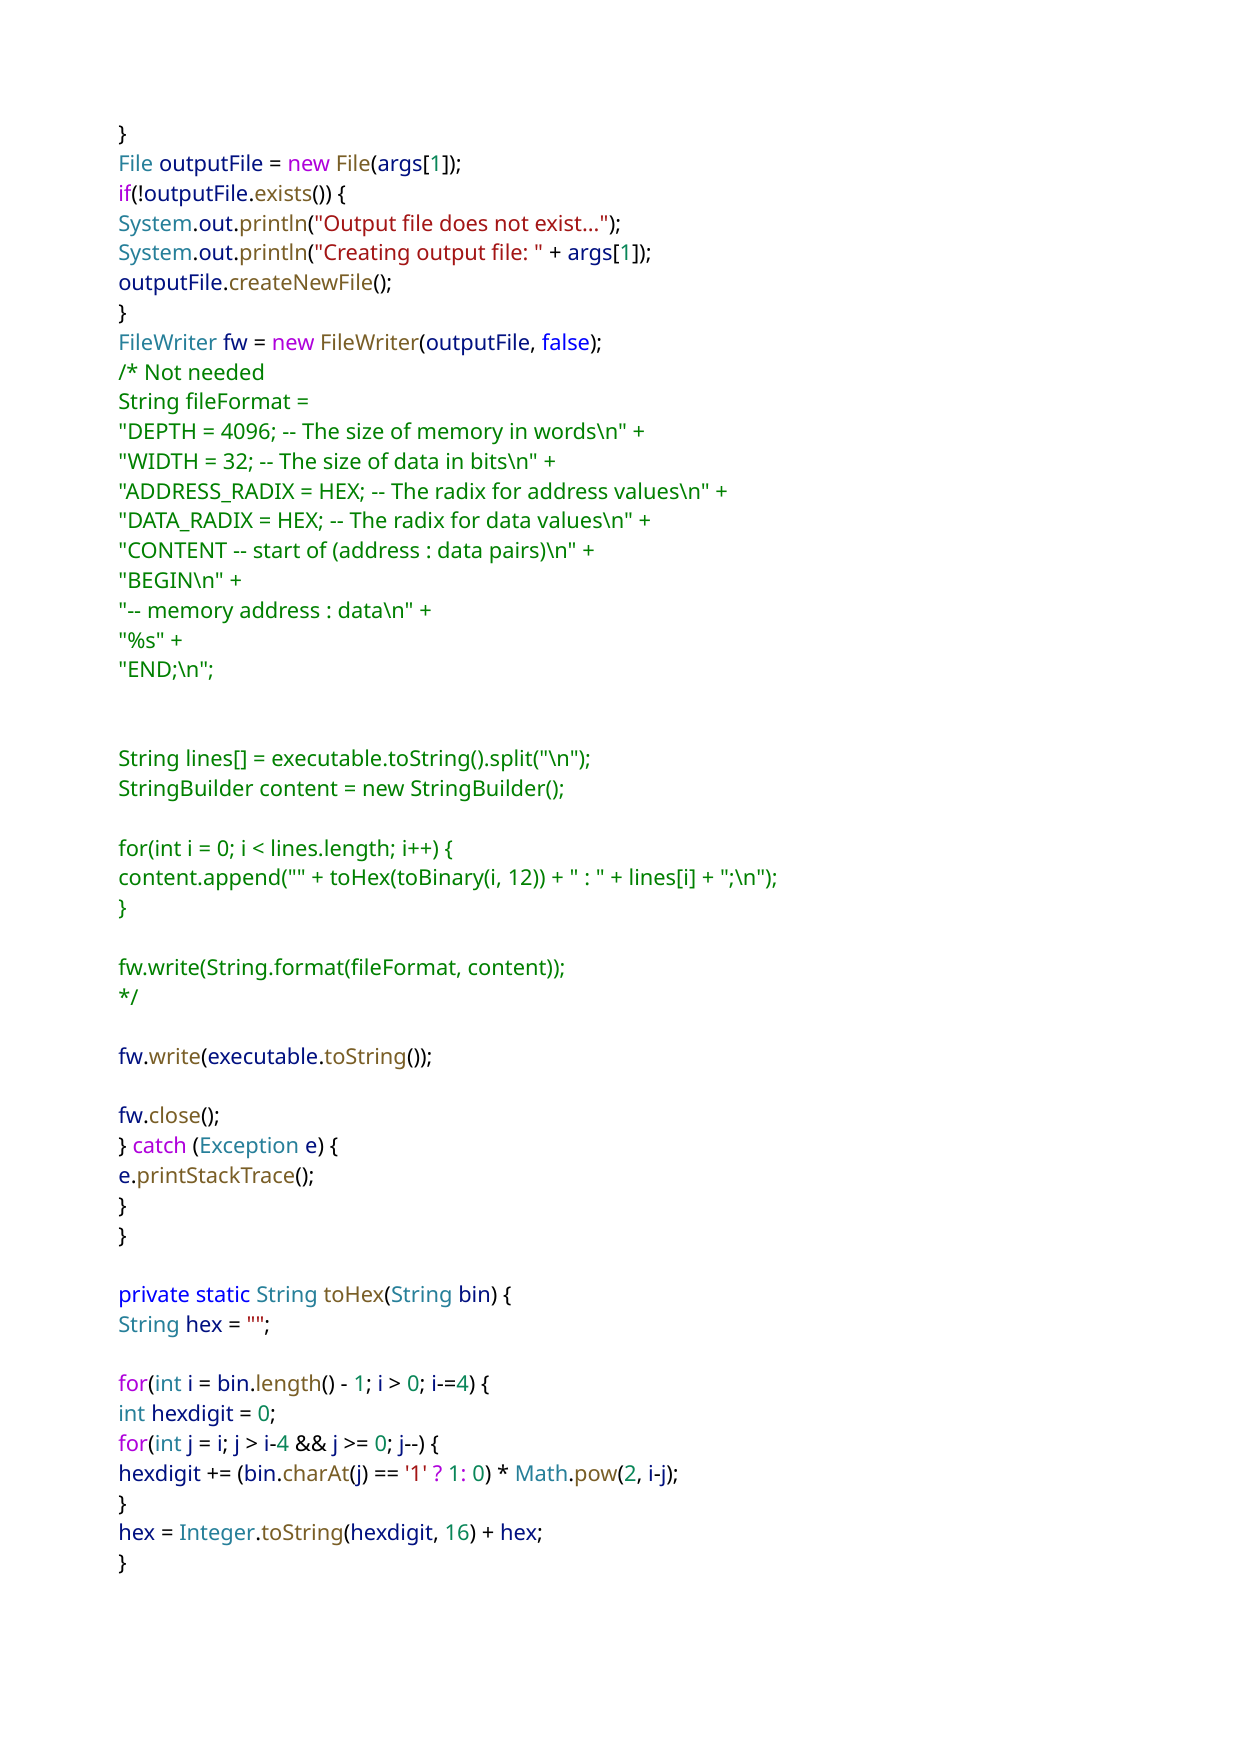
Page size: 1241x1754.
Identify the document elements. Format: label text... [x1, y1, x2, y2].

text } [118, 1190, 1122, 1219]
text String hex = ""; [118, 1309, 1122, 1339]
text } catch (Exception e) { [118, 1130, 1122, 1160]
text FileWriter fw = new FileWriter(outputFile, false); [118, 327, 1122, 356]
text for(int i = 0; i < lines.length; i++) { [118, 833, 1122, 862]
text System.out.println("Output file does not exist..."); [118, 207, 1122, 237]
text int hexdigit = 0; [118, 1398, 1122, 1428]
text String fileFormat = [118, 386, 1122, 416]
text StringBuilder content = new StringBuilder(); [118, 773, 1122, 803]
text File outputFile = new File(args[1]); [118, 148, 1122, 178]
text } [118, 892, 1122, 922]
text "CONTENT -- start of (address : data pairs)\n" + [118, 535, 1122, 565]
text } [118, 297, 1122, 327]
text for(int i = bin.length() - 1; i > 0; i-=4) { [118, 1368, 1122, 1398]
text for(int j = i; j > i-4 && j >= 0; j--) { [118, 1428, 1122, 1458]
text */ [118, 981, 1122, 1011]
text "%s" + [118, 624, 1122, 654]
text String lines[] = executable.toString().split("\n"); [118, 743, 1122, 773]
text "WIDTH = 32; -- The size of data in bits\n" + [118, 446, 1122, 476]
text "DEPTH = 4096; -- The size of memory in words\n" + [118, 416, 1122, 446]
text /* Not needed [118, 356, 1122, 386]
text outputFile.createNewFile(); [118, 267, 1122, 297]
text "BEGIN\n" + [118, 565, 1122, 595]
text fw.close(); [118, 1100, 1122, 1130]
text e.printStackTrace(); [118, 1160, 1122, 1190]
text } [118, 1547, 1122, 1577]
text System.out.println("Creating output file: " + args[1]); [118, 237, 1122, 267]
text content.append("" + toHex(toBinary(i, 12)) + " : " + lines[i] + ";\n"); [118, 862, 1122, 892]
text hex = Integer.toString(hexdigit, 16) + hex; [118, 1517, 1122, 1547]
text hexdigit += (bin.charAt(j) == '1' ? 1: 0) * Math.pow(2, i-j); [118, 1458, 1122, 1487]
text "DATA_RADIX = HEX; -- The radix for data values\n" + [118, 505, 1122, 535]
text fw.write(String.format(fileFormat, content)); [118, 952, 1122, 981]
text } [118, 118, 1122, 148]
text "ADDRESS_RADIX = HEX; -- The radix for address values\n" + [118, 476, 1122, 505]
text fw.write(executable.toString()); [118, 1041, 1122, 1071]
text if(!outputFile.exists()) { [118, 178, 1122, 207]
text } [118, 1219, 1122, 1249]
text private static String toHex(String bin) { [118, 1279, 1122, 1309]
text "END;\n"; [118, 654, 1122, 684]
text "-- memory address : data\n" + [118, 595, 1122, 624]
text } [118, 1487, 1122, 1517]
